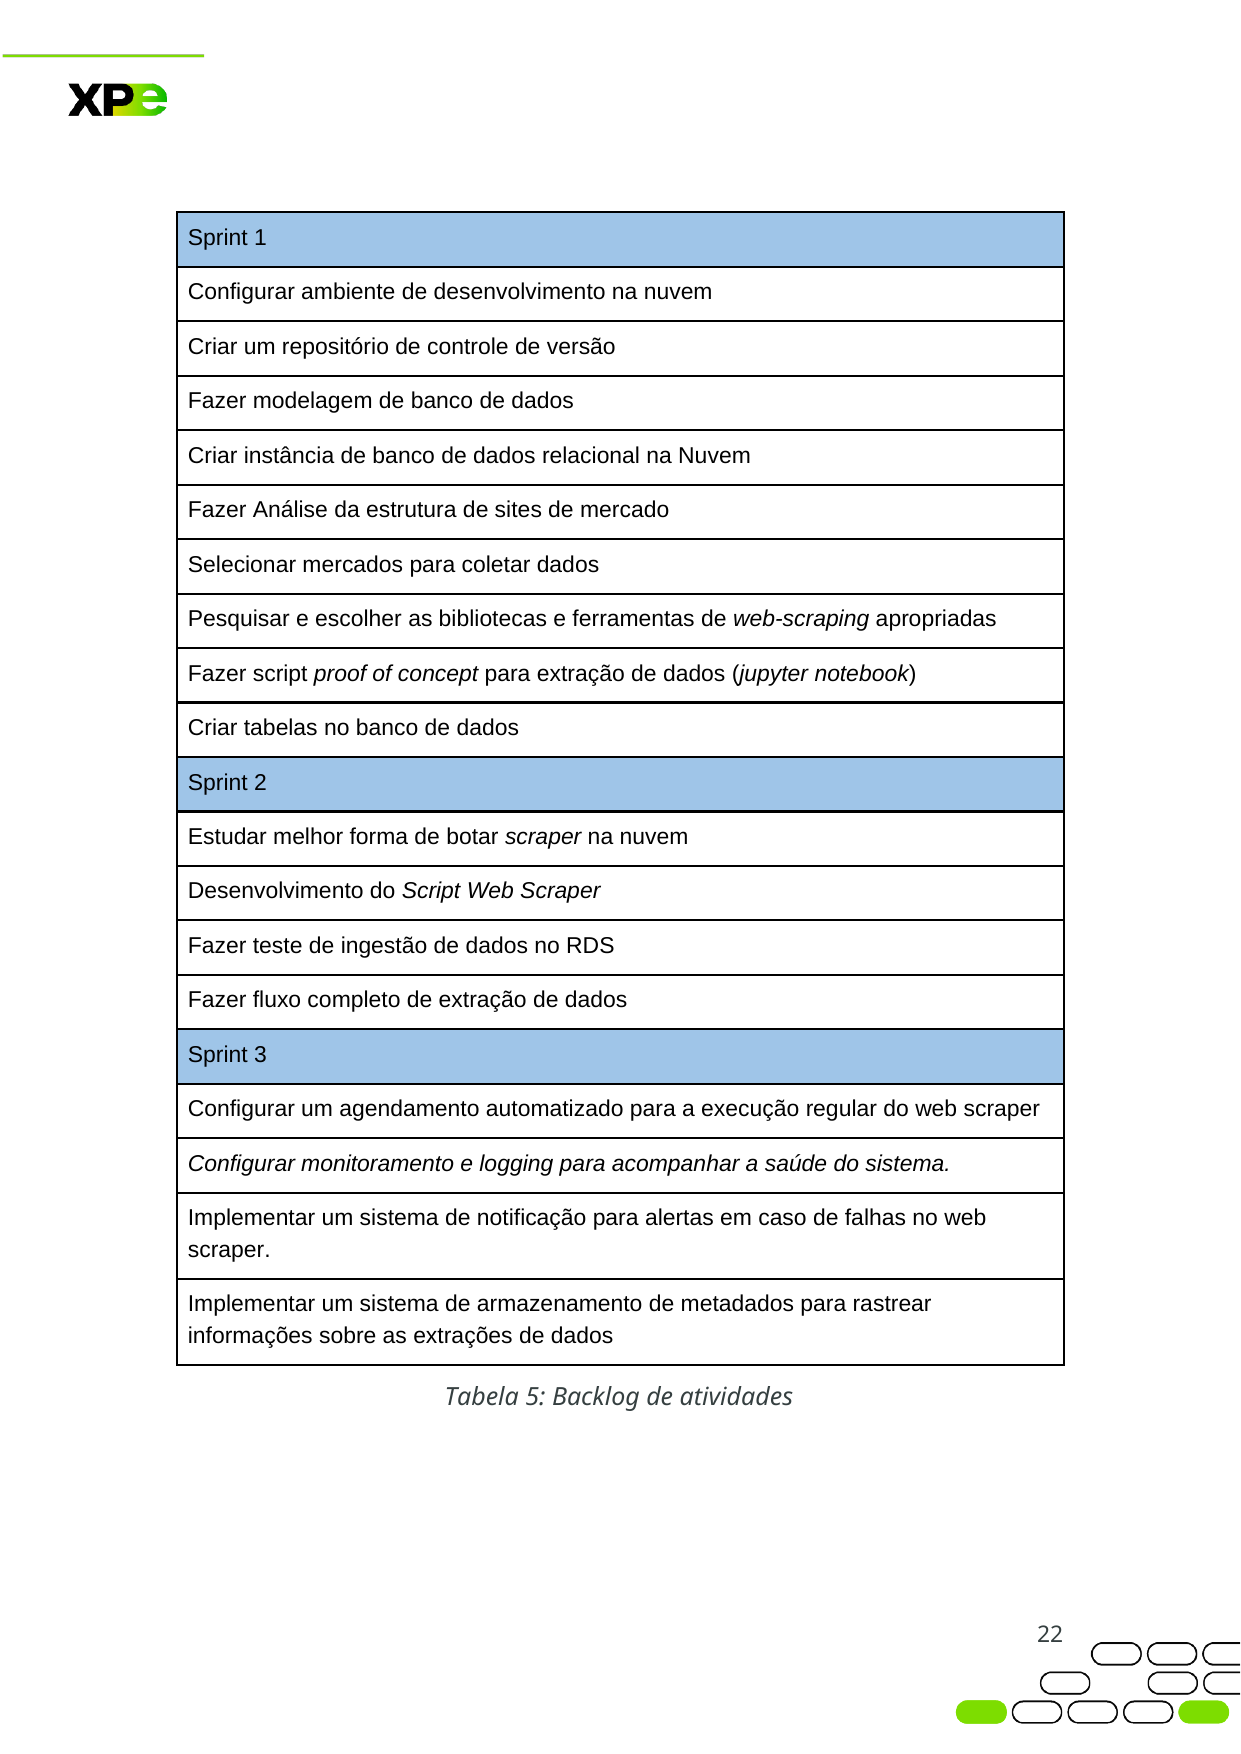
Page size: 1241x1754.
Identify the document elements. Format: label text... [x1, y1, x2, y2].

table_cell Configurar monitoramento e logging para acompanhar a saúde do sistema. [178, 1139, 1063, 1192]
table_cell Implementar um sistema de notificação para alertas em caso de falhas no web scraper. [178, 1194, 1063, 1278]
table_cell Fazer Análise da estrutura de sites de mercado [178, 486, 1063, 538]
table_cell Pesquisar e escolher as bibliotecas e ferramentas de web-scraping apropriadas [178, 595, 1063, 647]
picture [955, 1642, 1241, 1724]
table_cell Criar um repositório de controle de versão [178, 322, 1063, 374]
table_cell Fazer script proof of concept para extração de dados (jupyter notebook) [178, 649, 1063, 701]
table_cell Fazer fluxo completo de extração de dados [178, 976, 1063, 1028]
table_cell Estudar melhor forma de botar scraper na nuvem [178, 813, 1063, 865]
table_cell Criar instância de banco de dados relacional na Nuvem [178, 431, 1063, 483]
table_cell Selecionar mercados para coletar dados [178, 540, 1063, 592]
table_cell Sprint 2 [178, 758, 1063, 810]
table_cell Desenvolvimento do Script Web Scraper [178, 867, 1063, 919]
table_cell Fazer teste de ingestão de dados no RDS [178, 921, 1063, 974]
table_cell Sprint 3 [178, 1030, 1063, 1083]
table_cell Criar tabelas no banco de dados [178, 704, 1063, 756]
table_header Sprint 1 [178, 213, 1063, 266]
table_cell Implementar um sistema de armazenamento de metadados para rastrear informações sobre as extrações de dados [178, 1280, 1063, 1364]
text Tabela 5: Backlog de atividades [177, 1378, 1063, 1412]
table_cell Fazer modelagem de banco de dados [178, 377, 1063, 429]
picture [2, 51, 205, 148]
table_cell Configurar um agendamento automatizado para a execução regular do web scraper [178, 1085, 1063, 1137]
table_cell Configurar ambiente de desenvolvimento na nuvem [178, 268, 1063, 320]
